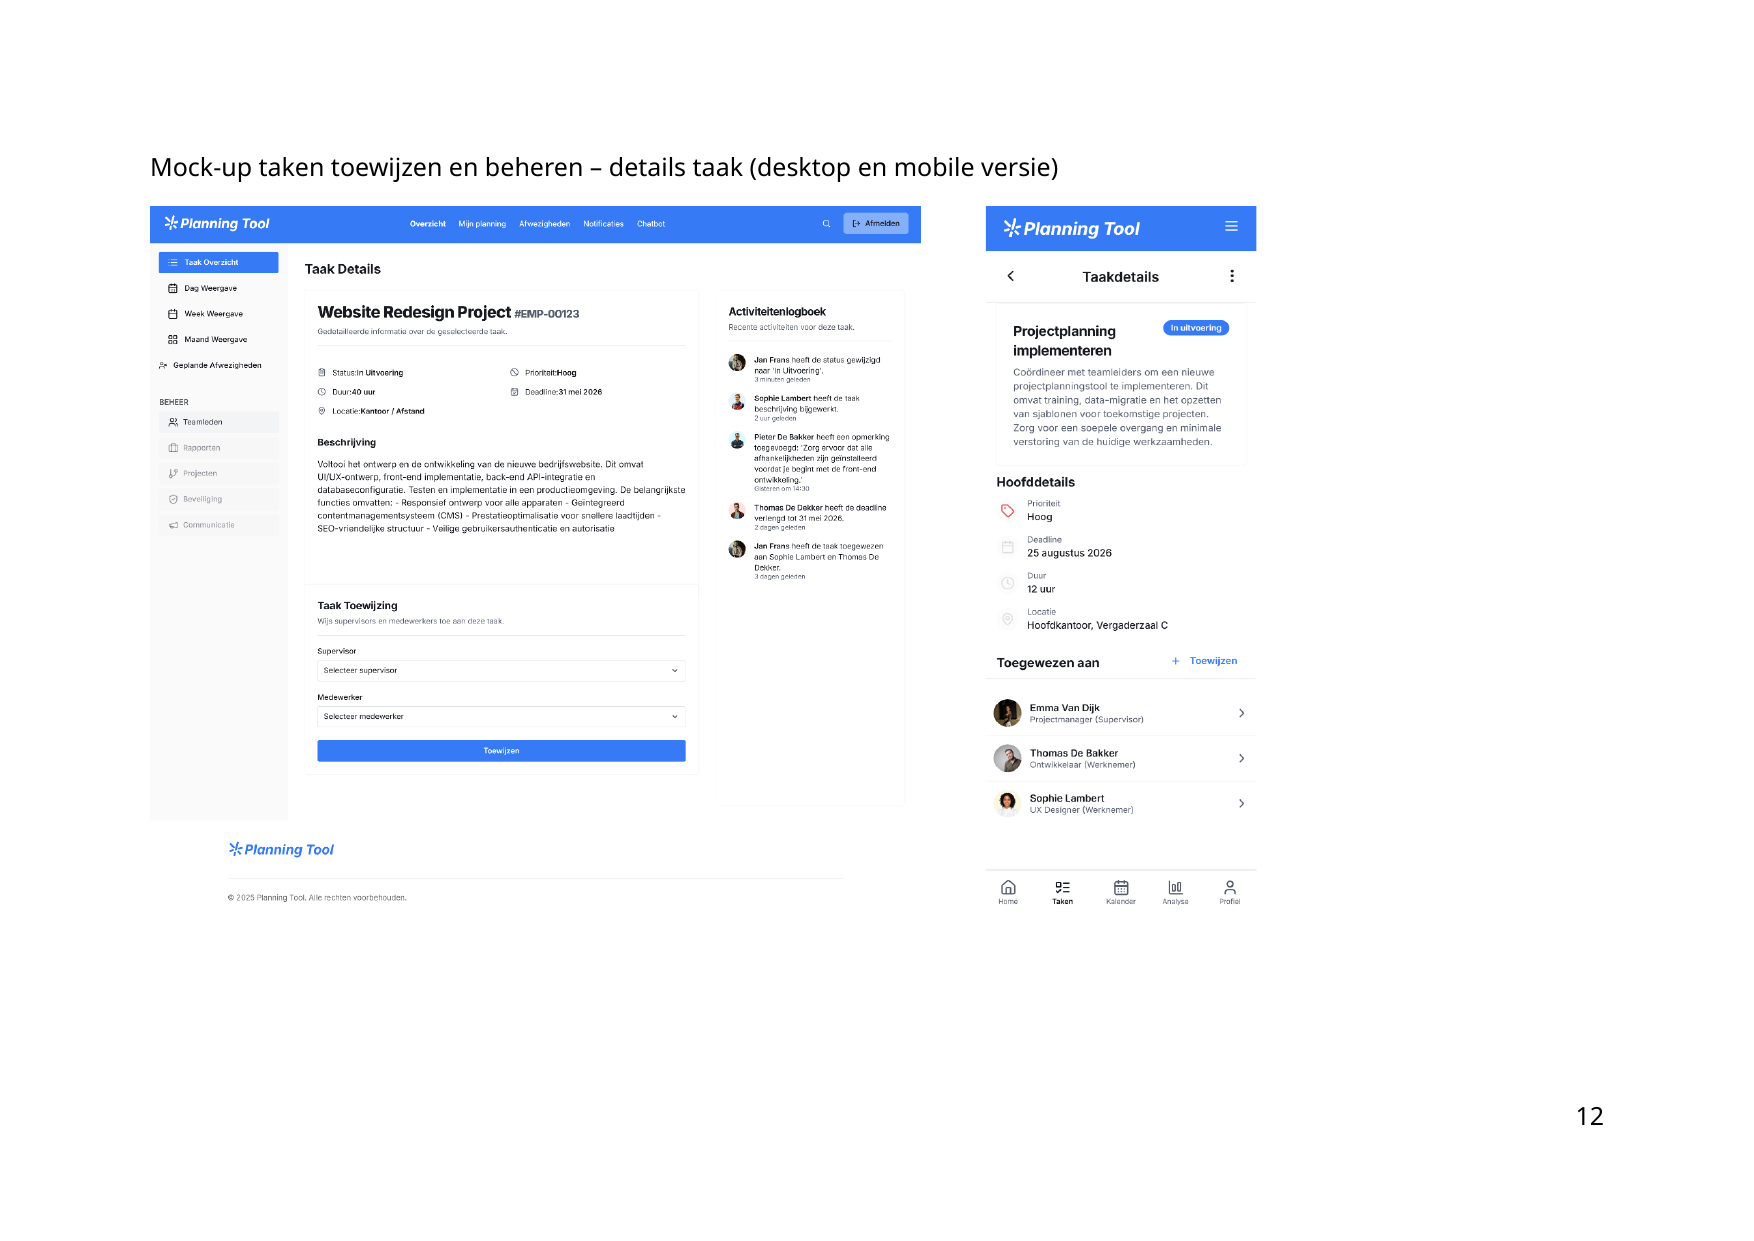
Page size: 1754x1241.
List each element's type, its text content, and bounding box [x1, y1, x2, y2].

picture [985, 206, 1257, 915]
text Mock-up taken toewijzen en beheren – details taak (desktop en mobile versie) [150, 150, 1604, 184]
picture [150, 206, 921, 915]
